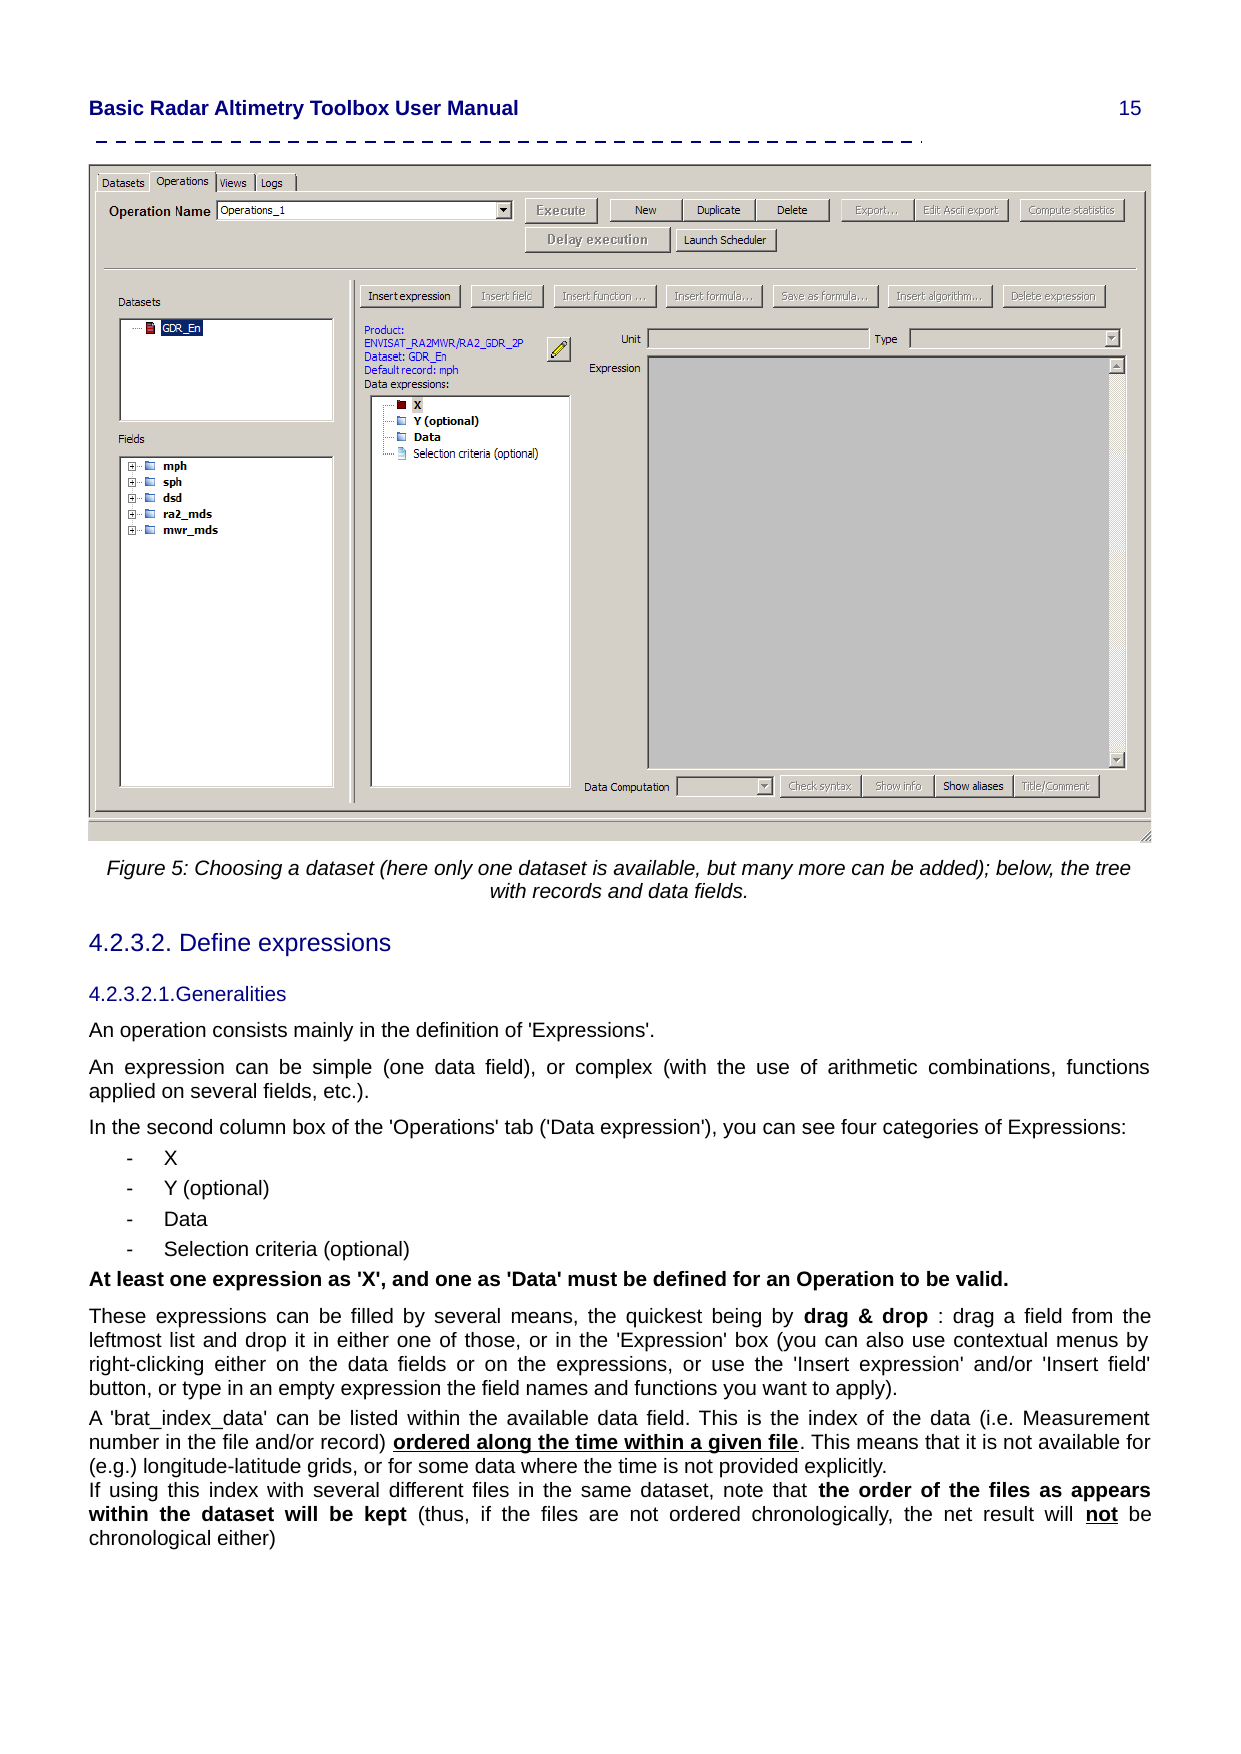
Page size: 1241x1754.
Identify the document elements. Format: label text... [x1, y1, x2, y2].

list Selection criteria (optional) [126, 1237, 1152, 1261]
text A 'brat_index_data' can be listed within the available data field. This is the index of the data (i.e. Measurement number in the file and/or record) ordered along the time within a given file. This means that it is not available for (e.g.) longitude-latitude grids, or for some data where the time is not provided explicitly. If using this index with several different files in the same dataset, note that the order of the files as appears within the dataset will be kept (thus, if the files are not ordered chronologically, the net result will not be chronological either) [88, 1406, 1152, 1550]
text An operation consists mainly in the definition of 'Expressions'. [88, 1018, 1152, 1042]
picture [88, 164, 1152, 843]
text These expressions can be filled by several means, the quickest being by drag & drop : drag a field from the leftmost list and drop it in either one of those, or in the 'Expression' box (you can also use contextual menus by right-clicking either on the data fields or on the expressions, or use the 'Insert expression' and/or 'Insert field' button, or type in an empty expression the field names and functions you want to apply). [88, 1304, 1152, 1399]
list X [126, 1146, 1152, 1169]
subtitle Define expressions [88, 928, 1152, 957]
list Data [126, 1206, 1152, 1230]
text An expression can be simple (one data field), or complex (with the use of arithmetic combinations, functions applied on several fields, etc.). [88, 1055, 1152, 1103]
list Y (optional) [126, 1176, 1152, 1200]
text In the second column box of the 'Operations' tab ('Data expression'), you can see four categories of Expressions: [88, 1115, 1152, 1139]
text Figure 5: Choosing a dataset (here only one dataset is available, but many more can be added); below, the tree with records and data fields. [88, 855, 1152, 903]
text At least one expression as 'X', and one as 'Data' must be defined for an Operation to be valid. [88, 1267, 1152, 1291]
subtitle Generalities [88, 982, 1152, 1006]
